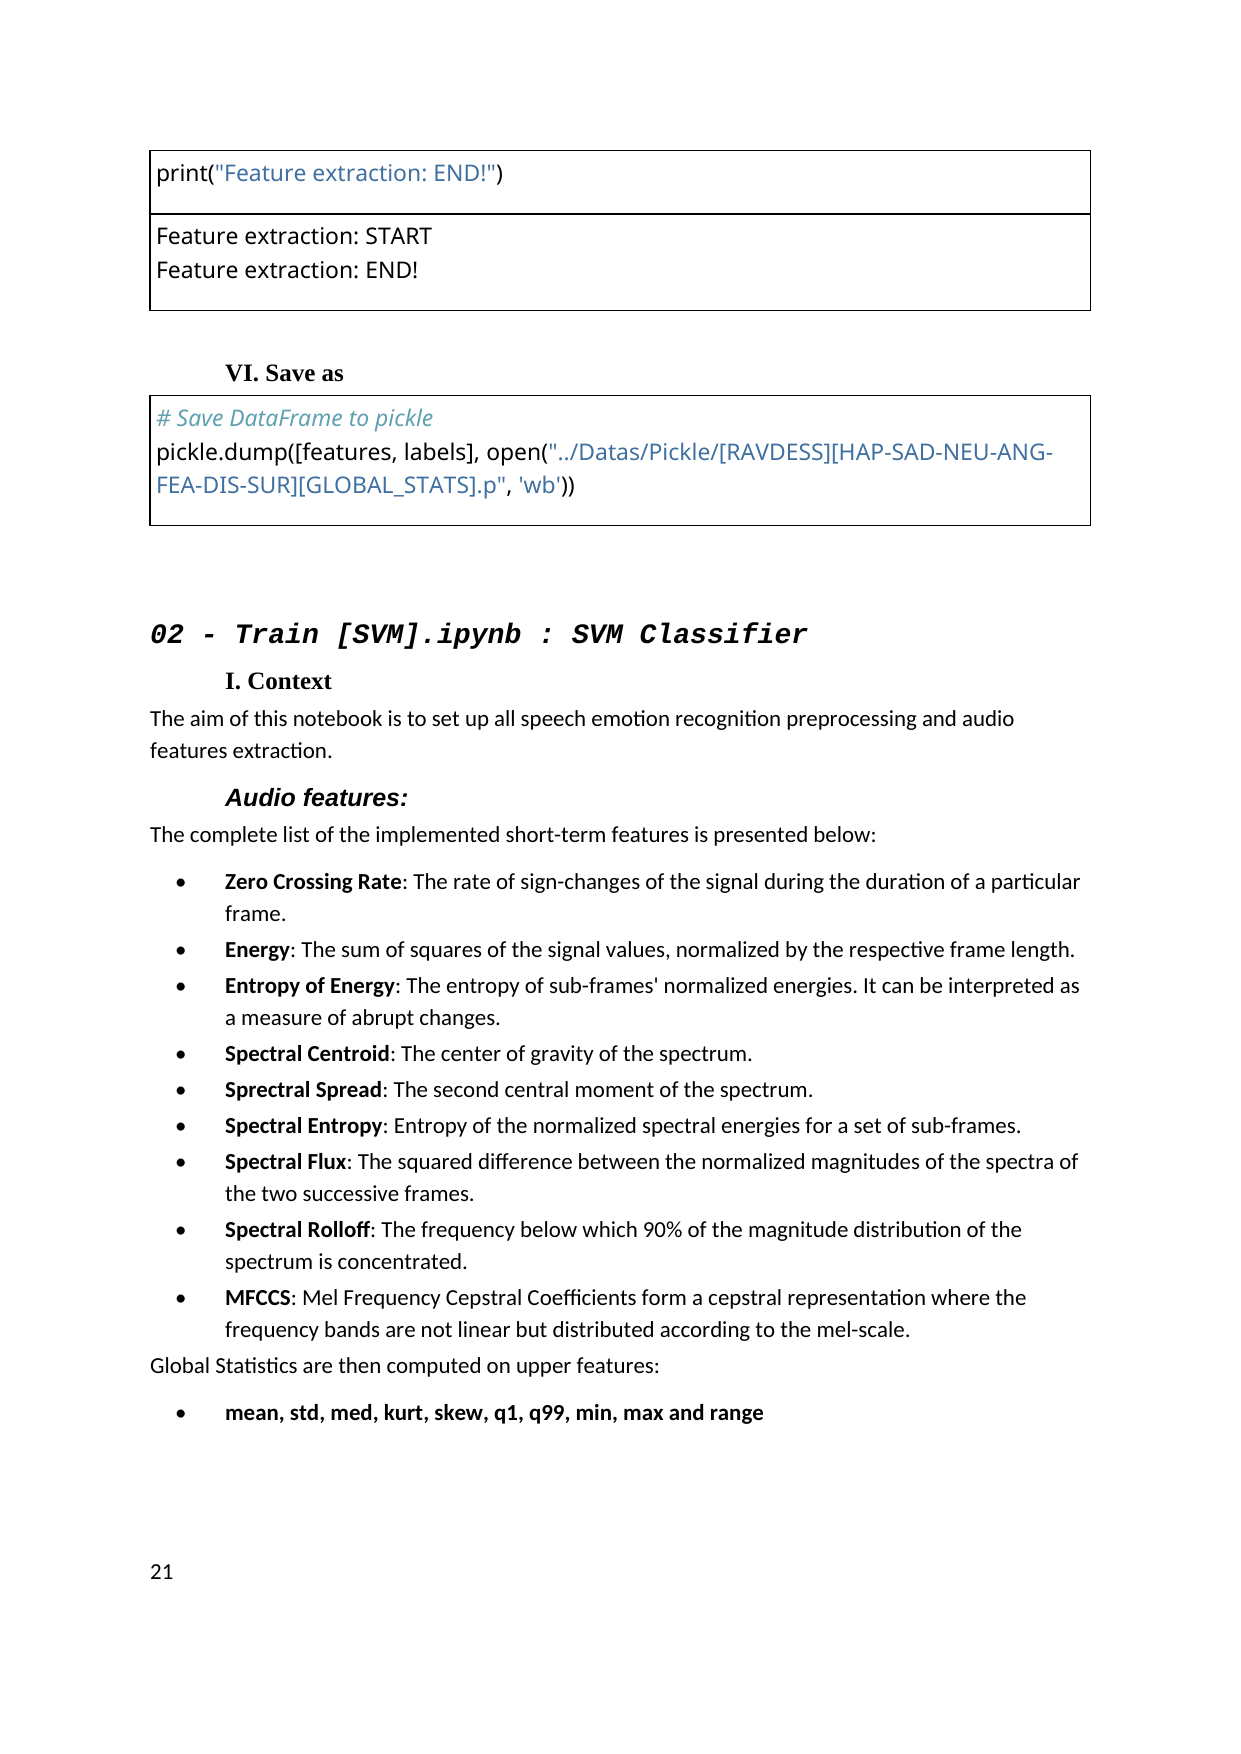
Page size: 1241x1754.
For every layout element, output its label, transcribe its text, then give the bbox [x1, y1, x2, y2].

text Global Statistics are then computed on upper features: [150, 1351, 1090, 1379]
list Zero Crossing Rate: The rate of sign-changes of the signal during the duration of a particular frame. [175, 867, 1090, 927]
list Spectral Entropy: Entropy of the normalized spectral energies for a set of sub-frames. [175, 1111, 1090, 1139]
subtitle 02 - Train [SVM].ipynb : SVM Classifier [150, 619, 1090, 651]
list Spectral Flux: The squared difference between the normalized magnitudes of the spectra of the two successive frames. [175, 1147, 1090, 1207]
list mean, std, med, kurt, skew, q1, q99, min, max and range [175, 1398, 1090, 1426]
list Spectral Centroid: The center of gravity of the spectrum. [175, 1039, 1090, 1067]
table_header Feature extraction: START Feature extraction: END! [151, 215, 1090, 310]
table_header # Save DataFrame to pickle pickle.dump([features, labels], open("../Datas/Pickle/[RAVDESS][HAP-SAD-NEU-ANG-FEA-DIS-SUR][GLOBAL_STATS].p", 'wb')) [151, 396, 1090, 525]
list Sprectral Spread: The second central moment of the spectrum. [175, 1075, 1090, 1103]
subtitle I. Context [150, 666, 1090, 695]
table_header print("Feature extraction: END!") [151, 151, 1090, 212]
list MFCCS: Mel Frequency Cepstral Coefficients form a cepstral representation where the frequency bands are not linear but distributed according to the mel-scale. [175, 1283, 1090, 1343]
list Spectral Rolloff: The frequency below which 90% of the magnitude distribution of the spectrum is concentrated. [175, 1215, 1090, 1275]
list Entropy of Energy: The entropy of sub-frames' normalized energies. It can be interpreted as a measure of abrupt changes. [175, 971, 1090, 1031]
subtitle Audio features: [150, 783, 1090, 811]
subtitle VI. Save as [150, 358, 1090, 386]
list Energy: The sum of squares of the signal values, normalized by the respective frame length. [175, 935, 1090, 963]
text The aim of this notebook is to set up all speech emotion recognition preprocessing and audio features extraction. [150, 704, 1090, 764]
text The complete list of the implemented short-term features is presented below: [150, 820, 1090, 848]
